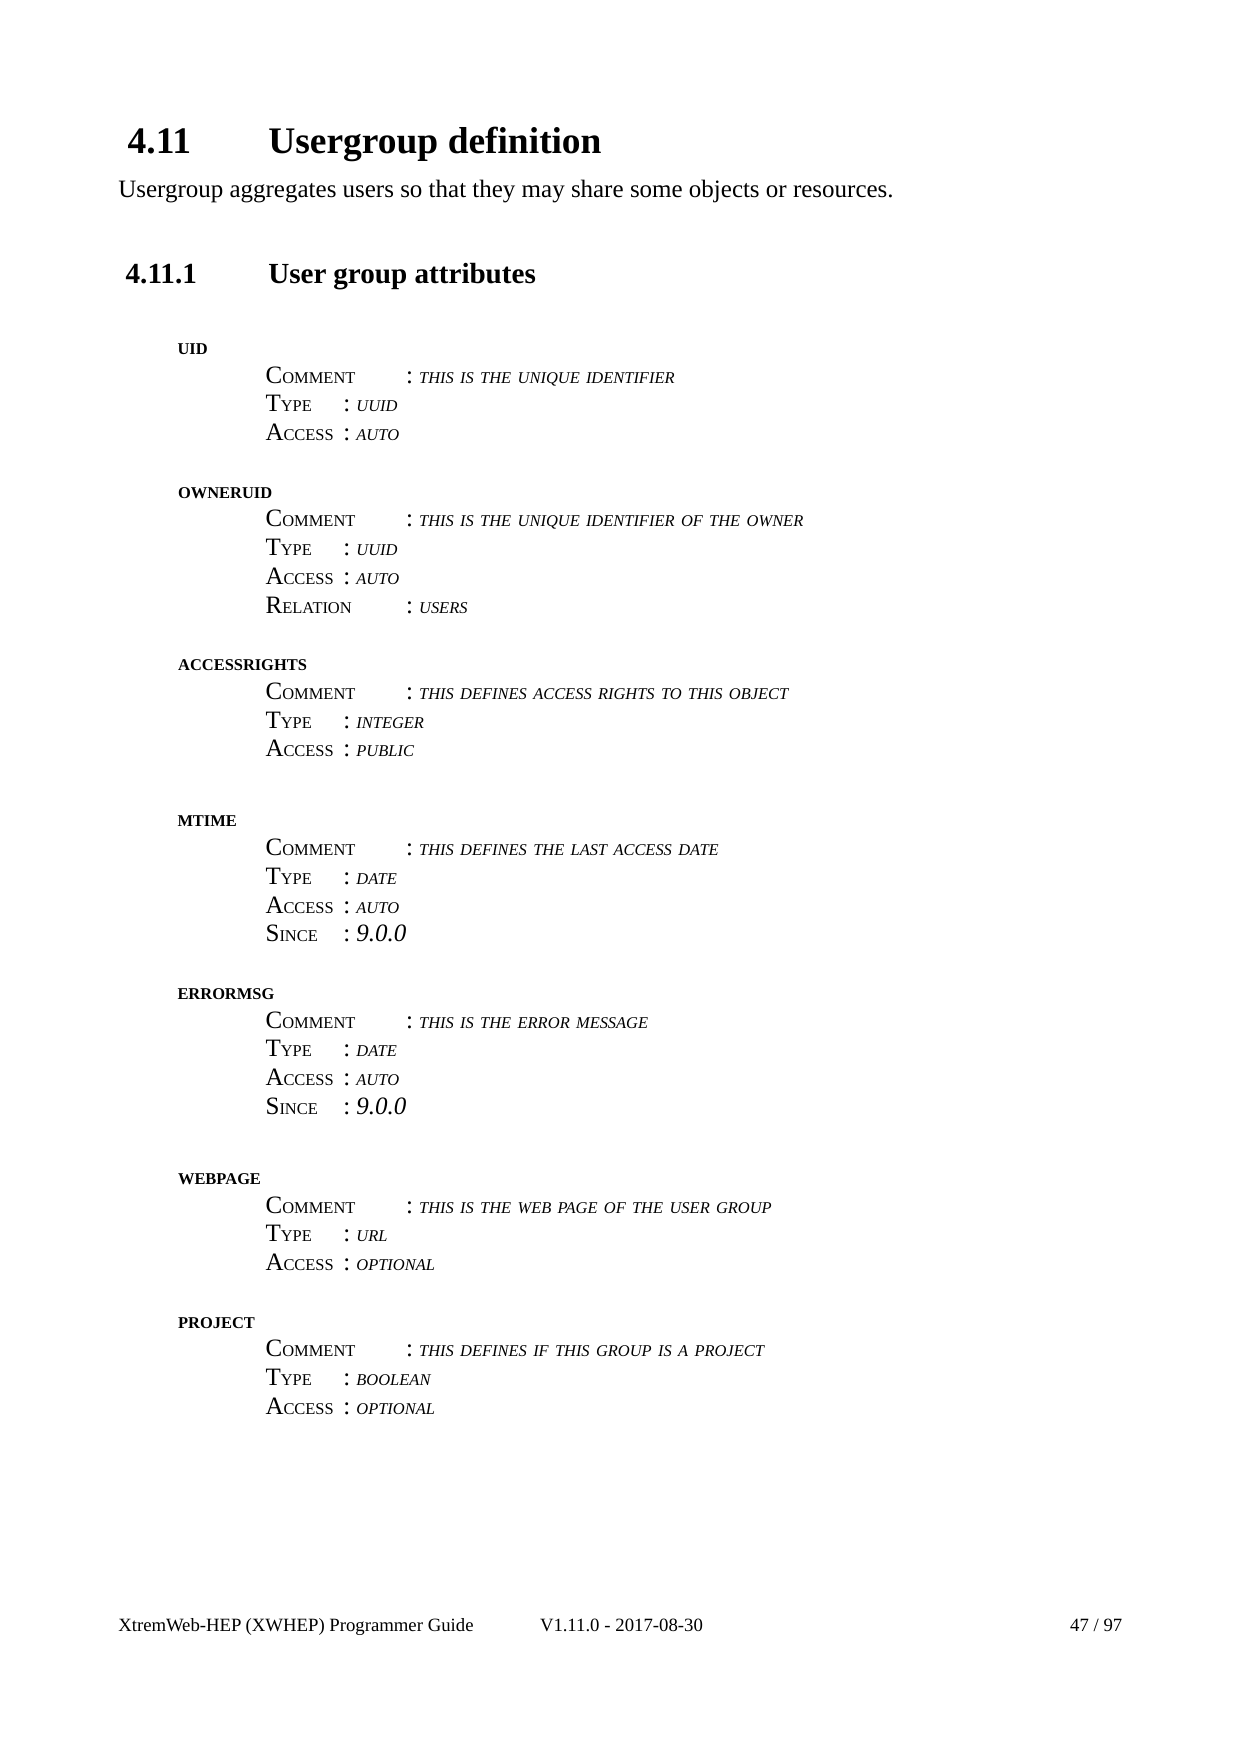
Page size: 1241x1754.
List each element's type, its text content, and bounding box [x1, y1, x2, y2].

text errormsg [177, 976, 1122, 1005]
text owneruid [178, 475, 1122, 503]
text Access : public [265, 733, 1122, 762]
text Comment : this is the error message [265, 1005, 1122, 1033]
text Usergroup aggregates users so that they may share some objects or resources. [118, 174, 1122, 202]
text webpage [178, 1161, 1122, 1190]
text Relation : users [265, 590, 1122, 618]
text Comment : this is the web page of the user group [265, 1190, 1122, 1218]
text Access : optional [265, 1247, 1122, 1276]
text accessrights [178, 647, 1122, 676]
text Type : boolean [265, 1362, 1122, 1391]
text Access : optional [265, 1391, 1122, 1420]
text Access : auto [265, 1062, 1122, 1091]
text Type : url [265, 1218, 1122, 1247]
text project [178, 1305, 1122, 1333]
text Since : 9.0.0 [265, 1091, 1122, 1120]
text Type : uuid [265, 532, 1122, 561]
text Type : uuid [265, 388, 1122, 417]
text uid [177, 331, 1122, 360]
text Type : date [265, 861, 1122, 890]
text Comment : this is the unique identifier [265, 360, 1122, 388]
subtitle Usergroup definition [118, 118, 1122, 161]
text Type : date [265, 1033, 1122, 1062]
text Comment : this defines the last access date [265, 832, 1122, 861]
text mtime [177, 803, 1122, 832]
text Comment : this defines access rights to this object [265, 676, 1122, 705]
text Access : auto [265, 890, 1122, 918]
subtitle User group attributes [118, 256, 1122, 290]
text Type : integer [265, 705, 1122, 733]
text Comment : this is the unique identifier of the owner [265, 503, 1122, 532]
text Comment : this defines if this group is a project [265, 1333, 1122, 1362]
text Access : auto [265, 561, 1122, 590]
text Access : auto [265, 417, 1122, 446]
text Since : 9.0.0 [265, 918, 1122, 947]
